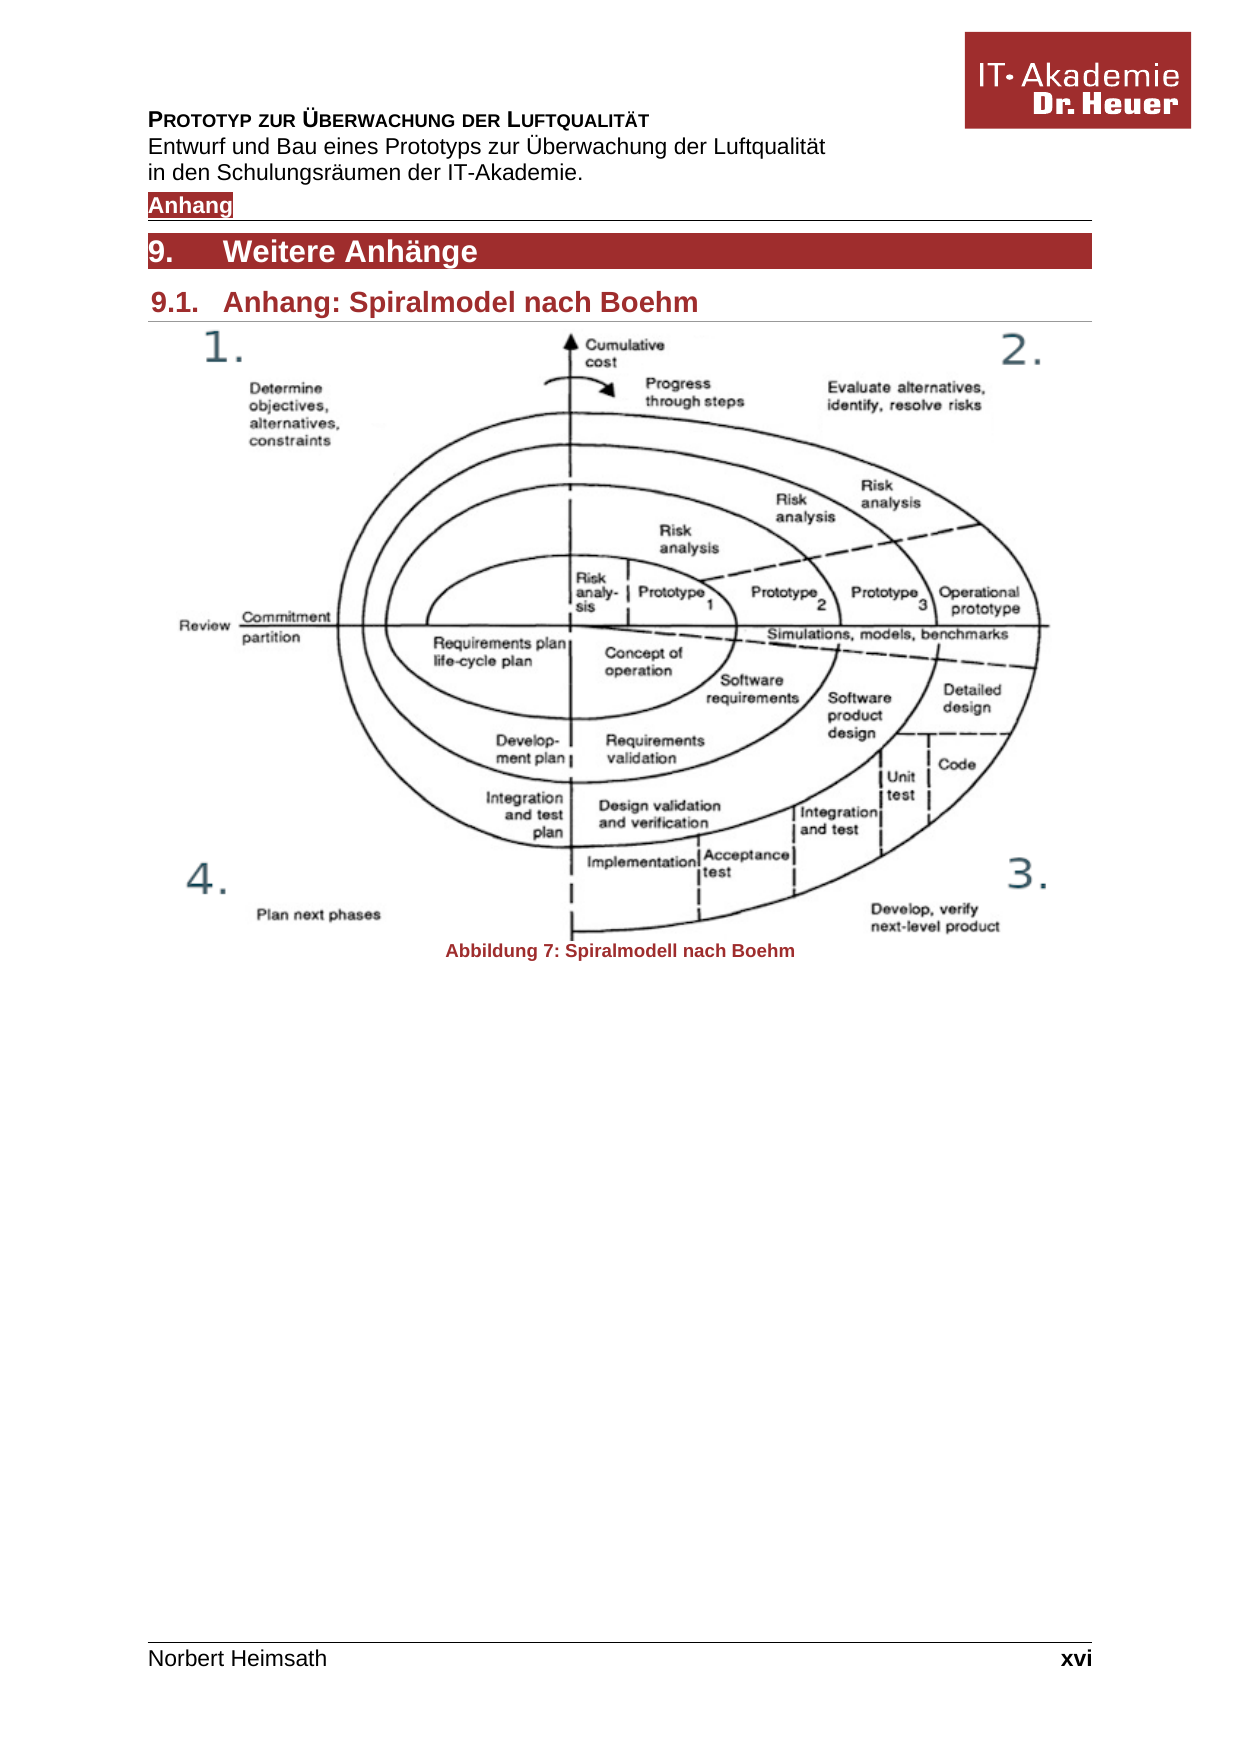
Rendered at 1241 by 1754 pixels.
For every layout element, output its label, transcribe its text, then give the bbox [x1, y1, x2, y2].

text Abbildung 7: Spiralmodell nach Boehm [176, 941, 1064, 962]
subtitle Weitere Anhänge [148, 233, 1092, 269]
subtitle Anhang: Spiralmodel nach Boehm [148, 282, 1092, 321]
picture [176, 328, 1065, 941]
